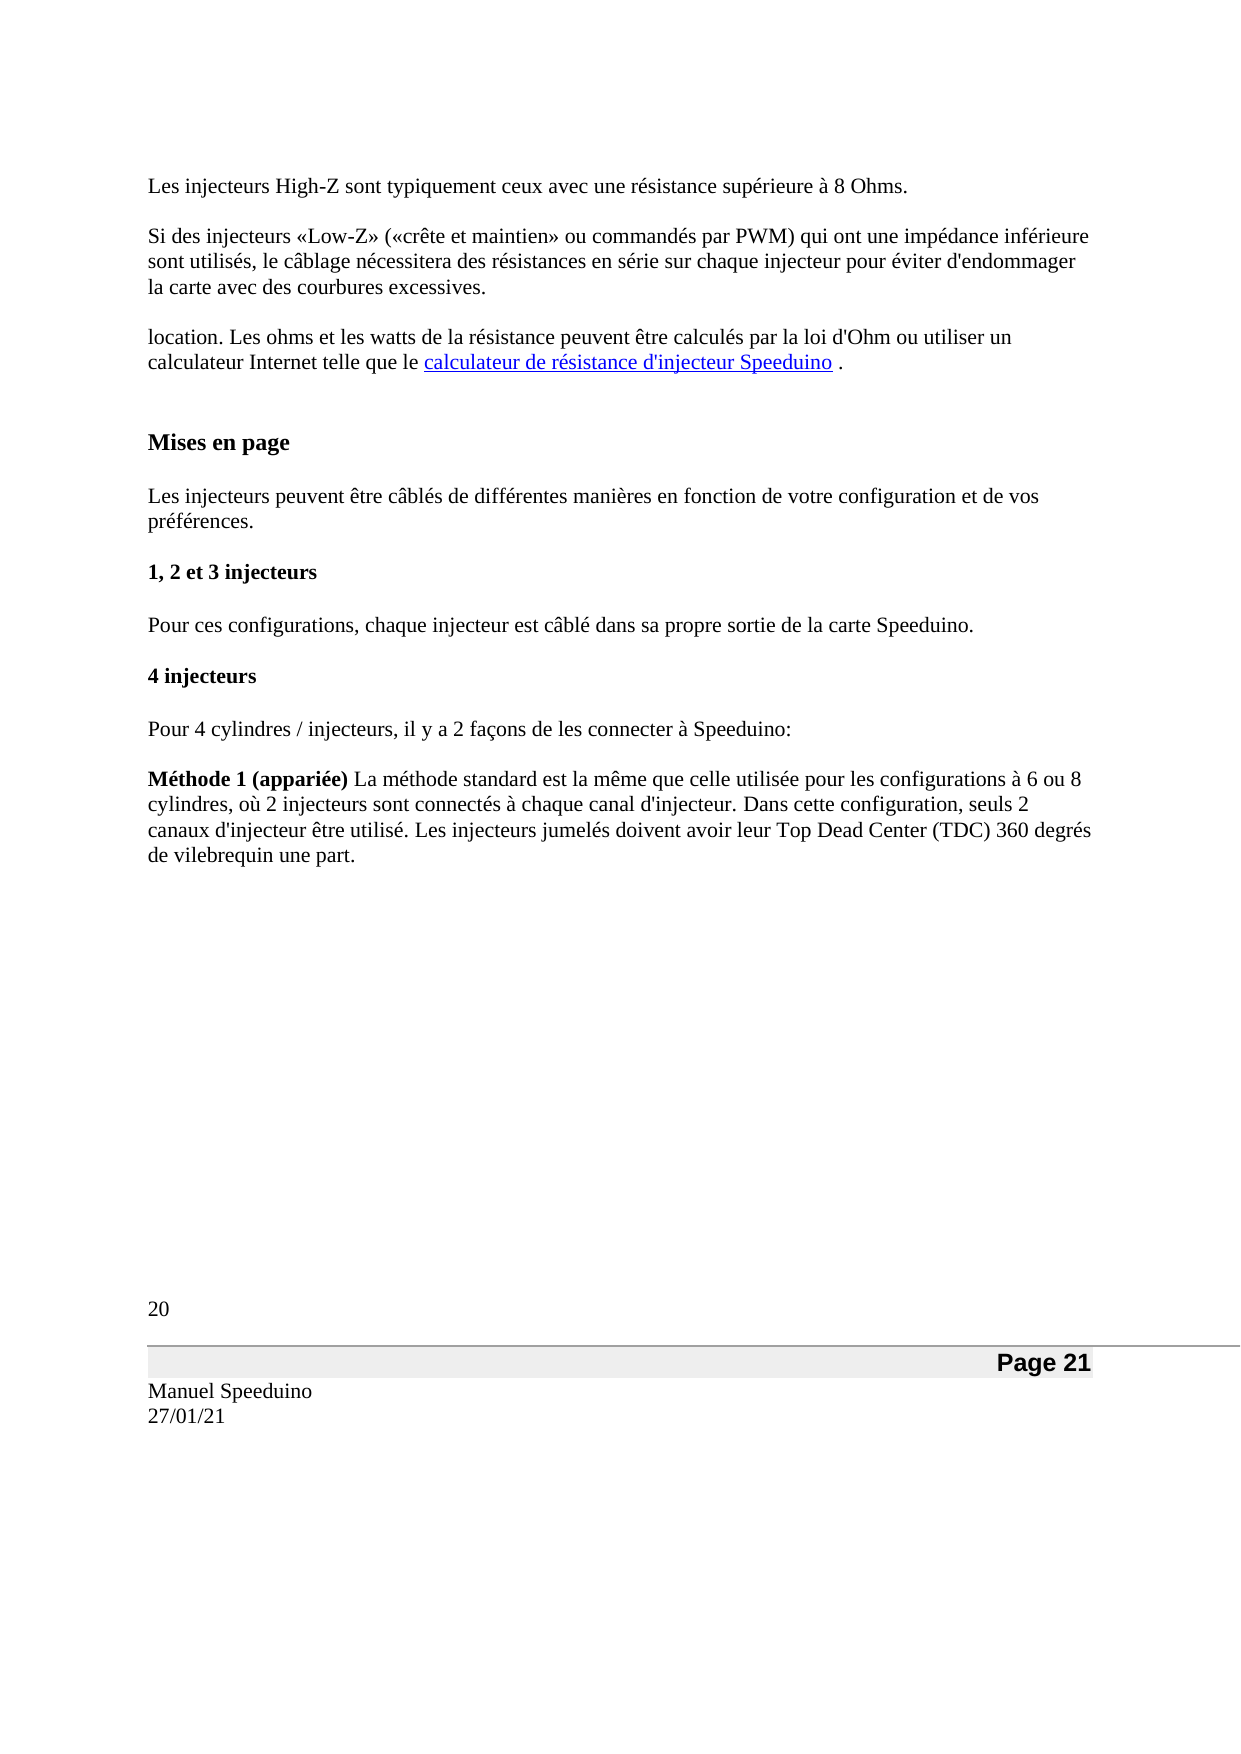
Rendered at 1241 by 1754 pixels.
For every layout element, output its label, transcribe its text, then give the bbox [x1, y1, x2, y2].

text 4 injecteurs [148, 663, 1093, 688]
text 20 [148, 1296, 1093, 1321]
text 1, 2 et 3 injecteurs [148, 559, 1093, 584]
table_header Page 21 [148, 1347, 1093, 1378]
text Manuel Speeduino [148, 1378, 1093, 1403]
text Mises en page [148, 428, 1093, 455]
text Les injecteurs High-Z sont typiquement ceux avec une résistance supérieure à 8 Ohms. [148, 173, 1093, 198]
text Pour 4 cylindres / injecteurs, il y a 2 façons de les connecter à Speeduino: [148, 716, 1093, 741]
text Les injecteurs peuvent être câblés de différentes manières en fonction de votre configuration et de vos préférences. [148, 483, 1093, 534]
text 27/01/21 [148, 1403, 1093, 1429]
text Pour ces configurations, chaque injecteur est câblé dans sa propre sortie de la carte Speeduino. [148, 612, 1093, 637]
text Méthode 1 (appariée) La méthode standard est la même que celle utilisée pour les configurations à 6 ou 8 cylindres, où 2 injecteurs sont connectés à chaque canal d'injecteur. Dans cette configuration, seuls 2 canaux d'injecteur être utilisé. Les injecteurs jumelés doivent avoir leur Top Dead Center (TDC) 360 degrés de vilebrequin une part. [148, 766, 1093, 867]
text location. Les ohms et les watts de la résistance peuvent être calculés par la loi d'Ohm ou utiliser un calculateur Internet telle que le calculateur de résistance d'injecteur Speeduino . [148, 324, 1093, 374]
text Si des injecteurs «Low-Z» («crête et maintien» ou commandés par PWM) qui ont une impédance inférieure sont utilisés, le câblage nécessitera des résistances en série sur chaque injecteur pour éviter d'endommager la carte avec des courbures excessives. [148, 223, 1093, 299]
